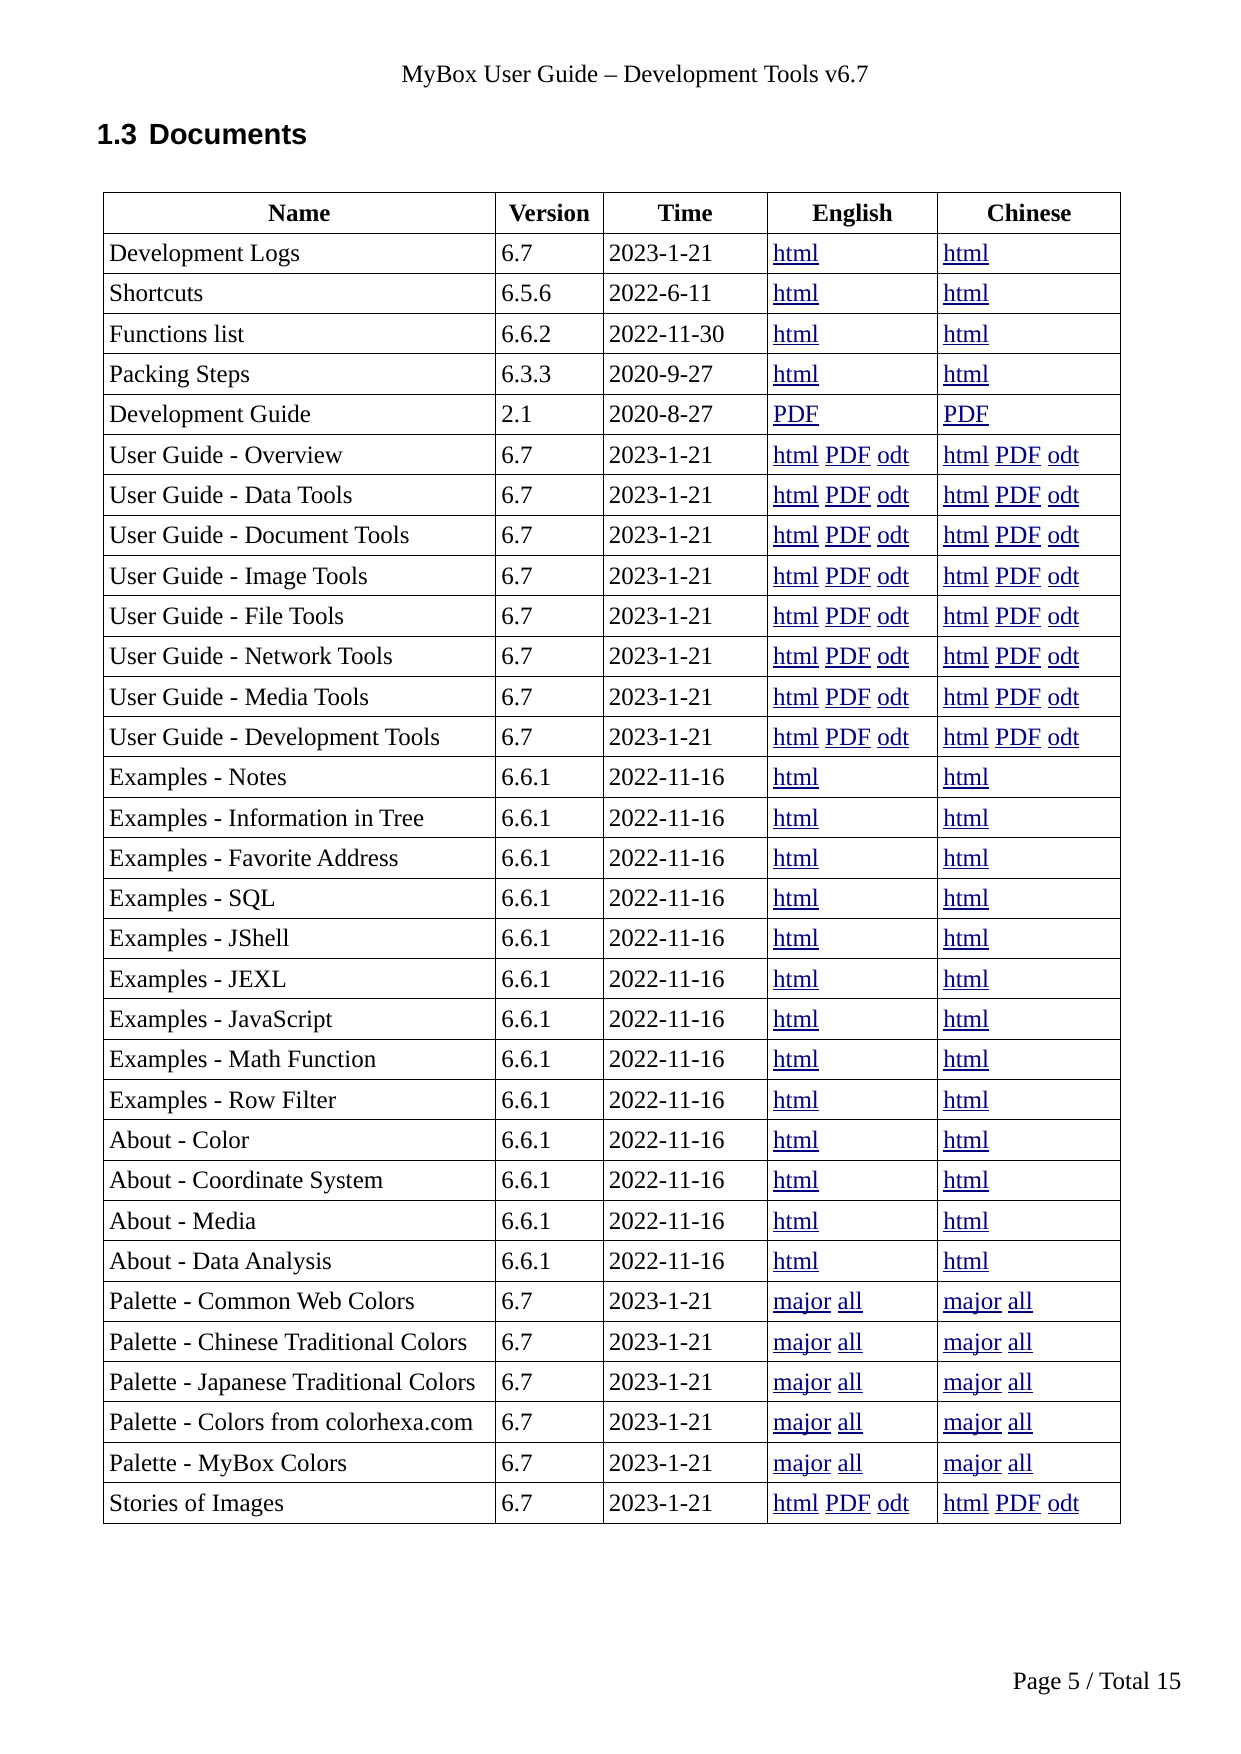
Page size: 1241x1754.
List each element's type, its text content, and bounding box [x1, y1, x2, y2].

table_cell html [768, 959, 937, 998]
table_cell 6.7 [496, 1362, 603, 1401]
table_cell major all [768, 1322, 937, 1361]
table_cell Palette - Chinese Traditional Colors [104, 1322, 495, 1361]
table_cell html PDF odt [938, 596, 1120, 636]
table_cell 2023-1-21 [604, 1402, 767, 1442]
table_cell html [768, 1120, 937, 1159]
table_cell major all [938, 1443, 1120, 1482]
table_cell 2023-1-21 [604, 677, 767, 716]
table_cell html [768, 1080, 937, 1119]
table_cell 6.6.1 [496, 757, 603, 797]
table_cell 6.6.1 [496, 1161, 603, 1200]
table_cell html [938, 1201, 1120, 1240]
table_cell Palette - Common Web Colors [104, 1282, 495, 1321]
table_cell Examples - Math Function [104, 1040, 495, 1079]
table_cell 6.7 [496, 1282, 603, 1321]
table_header Time [604, 193, 767, 232]
table_cell html [938, 1161, 1120, 1200]
table_cell html PDF odt [768, 556, 937, 595]
table_cell html [768, 838, 937, 877]
table_cell 2022-11-30 [604, 314, 767, 353]
table_cell html [768, 919, 937, 958]
table_cell User Guide - Media Tools [104, 677, 495, 716]
table_cell html PDF odt [938, 1483, 1120, 1522]
table_cell Development Logs [104, 234, 495, 273]
table_cell major all [938, 1362, 1120, 1401]
table_cell 6.6.1 [496, 999, 603, 1039]
table_cell 6.3.3 [496, 354, 603, 394]
table_cell 6.7 [496, 475, 603, 514]
table_cell 6.7 [496, 556, 603, 595]
table_cell 2023-1-21 [604, 1282, 767, 1321]
table_cell 6.7 [496, 1483, 603, 1522]
table_cell 2022-11-16 [604, 1241, 767, 1281]
table_cell html [768, 798, 937, 837]
table_cell major all [938, 1282, 1120, 1321]
table_cell 2022-11-16 [604, 838, 767, 877]
table_cell Examples - Row Filter [104, 1080, 495, 1119]
table_cell 2022-11-16 [604, 919, 767, 958]
table_cell User Guide - Document Tools [104, 516, 495, 555]
table_cell Examples - JavaScript [104, 999, 495, 1039]
table_cell 2023-1-21 [604, 1483, 767, 1522]
table_cell html [768, 314, 937, 353]
table_cell 2022-11-16 [604, 959, 767, 998]
table_cell 6.7 [496, 637, 603, 676]
table_cell 2023-1-21 [604, 475, 767, 514]
table_cell Palette - MyBox Colors [104, 1443, 495, 1482]
table_cell html PDF odt [768, 435, 937, 474]
table_cell 6.6.1 [496, 1241, 603, 1281]
table_cell 2023-1-21 [604, 1322, 767, 1361]
table_cell html [938, 234, 1120, 273]
table_cell html [768, 234, 937, 273]
table_cell 6.6.1 [496, 919, 603, 958]
table_cell html [938, 879, 1120, 918]
table_cell 6.7 [496, 516, 603, 555]
table_cell Examples - JEXL [104, 959, 495, 998]
table_cell html PDF odt [938, 475, 1120, 514]
table_cell major all [768, 1362, 937, 1401]
table_cell html PDF odt [938, 717, 1120, 756]
table_cell 6.6.2 [496, 314, 603, 353]
table_cell html PDF odt [768, 516, 937, 555]
table_cell 6.6.1 [496, 959, 603, 998]
table_cell 6.6.1 [496, 1080, 603, 1119]
table_cell html PDF odt [938, 677, 1120, 716]
table_cell Development Guide [104, 395, 495, 434]
table_cell User Guide - File Tools [104, 596, 495, 636]
table_cell Examples - Information in Tree [104, 798, 495, 837]
table_cell 2023-1-21 [604, 596, 767, 636]
table_cell 2022-11-16 [604, 1080, 767, 1119]
table_header Version [496, 193, 603, 232]
table_cell 2.1 [496, 395, 603, 434]
table_cell 2022-11-16 [604, 879, 767, 918]
table_cell 2022-11-16 [604, 999, 767, 1039]
table_cell 6.6.1 [496, 1201, 603, 1240]
table_cell 6.7 [496, 234, 603, 273]
table_cell html [768, 1201, 937, 1240]
table_cell html [938, 274, 1120, 313]
table_cell html [768, 757, 937, 797]
table_cell 2020-9-27 [604, 354, 767, 394]
table_cell Functions list [104, 314, 495, 353]
table_cell Stories of Images [104, 1483, 495, 1522]
table_cell User Guide - Image Tools [104, 556, 495, 595]
table_cell 6.7 [496, 1322, 603, 1361]
table_cell 6.6.1 [496, 879, 603, 918]
table_cell major all [768, 1282, 937, 1321]
table_cell PDF [768, 395, 937, 434]
table_cell html [938, 959, 1120, 998]
table_cell About - Data Analysis [104, 1241, 495, 1281]
table_cell 2022-11-16 [604, 1120, 767, 1159]
table_cell html [768, 274, 937, 313]
table_cell 6.6.1 [496, 1120, 603, 1159]
table_cell html [768, 1161, 937, 1200]
table_cell 2022-11-16 [604, 798, 767, 837]
subtitle Documents [88, 117, 1181, 151]
table_cell 6.7 [496, 717, 603, 756]
table_cell 2022-11-16 [604, 1040, 767, 1079]
table_cell html [938, 314, 1120, 353]
table_cell major all [768, 1402, 937, 1442]
table_cell 6.5.6 [496, 274, 603, 313]
table_cell Examples - Notes [104, 757, 495, 797]
table_cell html [768, 999, 937, 1039]
table_header English [768, 193, 937, 232]
table_cell html [938, 919, 1120, 958]
table_cell html [938, 1120, 1120, 1159]
table_cell 6.6.1 [496, 838, 603, 877]
table_cell html [938, 1040, 1120, 1079]
table_cell html [938, 757, 1120, 797]
table_cell html PDF odt [768, 475, 937, 514]
table_cell major all [768, 1443, 937, 1482]
table_cell 2023-1-21 [604, 1362, 767, 1401]
table_cell html [938, 1080, 1120, 1119]
table_cell html [938, 838, 1120, 877]
table_cell major all [938, 1402, 1120, 1442]
table_cell html [768, 354, 937, 394]
table_cell User Guide - Development Tools [104, 717, 495, 756]
table_header Chinese [938, 193, 1120, 232]
table_cell 6.6.1 [496, 798, 603, 837]
table_cell 2022-6-11 [604, 274, 767, 313]
table_cell 6.7 [496, 596, 603, 636]
table_cell 2023-1-21 [604, 1443, 767, 1482]
table_cell 2023-1-21 [604, 556, 767, 595]
table_cell User Guide - Data Tools [104, 475, 495, 514]
table_cell Packing Steps [104, 354, 495, 394]
table_cell html PDF odt [938, 435, 1120, 474]
table_cell html PDF odt [768, 637, 937, 676]
table_cell html [768, 1040, 937, 1079]
table_cell 6.7 [496, 435, 603, 474]
table_cell 6.7 [496, 1443, 603, 1482]
table_cell 2023-1-21 [604, 234, 767, 273]
table_cell Shortcuts [104, 274, 495, 313]
table_cell About - Coordinate System [104, 1161, 495, 1200]
table_cell User Guide - Network Tools [104, 637, 495, 676]
table_cell About - Color [104, 1120, 495, 1159]
table_cell html [938, 354, 1120, 394]
table_cell html PDF odt [768, 1483, 937, 1522]
table_cell About - Media [104, 1201, 495, 1240]
table_cell 2023-1-21 [604, 435, 767, 474]
table_cell Palette - Colors from colorhexa.com [104, 1402, 495, 1442]
table_cell Examples - Favorite Address [104, 838, 495, 877]
table_cell 2022-11-16 [604, 1161, 767, 1200]
table_cell User Guide - Overview [104, 435, 495, 474]
table_cell Examples - JShell [104, 919, 495, 958]
table_cell 6.7 [496, 1402, 603, 1442]
table_cell html PDF odt [768, 677, 937, 716]
table_cell html PDF odt [938, 637, 1120, 676]
table_cell html [938, 798, 1120, 837]
table_cell html [768, 1241, 937, 1281]
table_cell html PDF odt [768, 717, 937, 756]
table_cell major all [938, 1322, 1120, 1361]
table_cell html PDF odt [768, 596, 937, 636]
table_cell 2022-11-16 [604, 1201, 767, 1240]
table_cell html [938, 999, 1120, 1039]
table_cell Palette - Japanese Traditional Colors [104, 1362, 495, 1401]
table_cell 2023-1-21 [604, 717, 767, 756]
table_cell html [768, 879, 937, 918]
table_cell html [938, 1241, 1120, 1281]
table_cell 2020-8-27 [604, 395, 767, 434]
table_cell Examples - SQL [104, 879, 495, 918]
table_cell html PDF odt [938, 516, 1120, 555]
table_cell 2022-11-16 [604, 757, 767, 797]
table_cell 6.7 [496, 677, 603, 716]
table_cell 2023-1-21 [604, 637, 767, 676]
table_cell html PDF odt [938, 556, 1120, 595]
table_cell PDF [938, 395, 1120, 434]
table_cell 2023-1-21 [604, 516, 767, 555]
table_cell 6.6.1 [496, 1040, 603, 1079]
table_header Name [104, 193, 495, 232]
